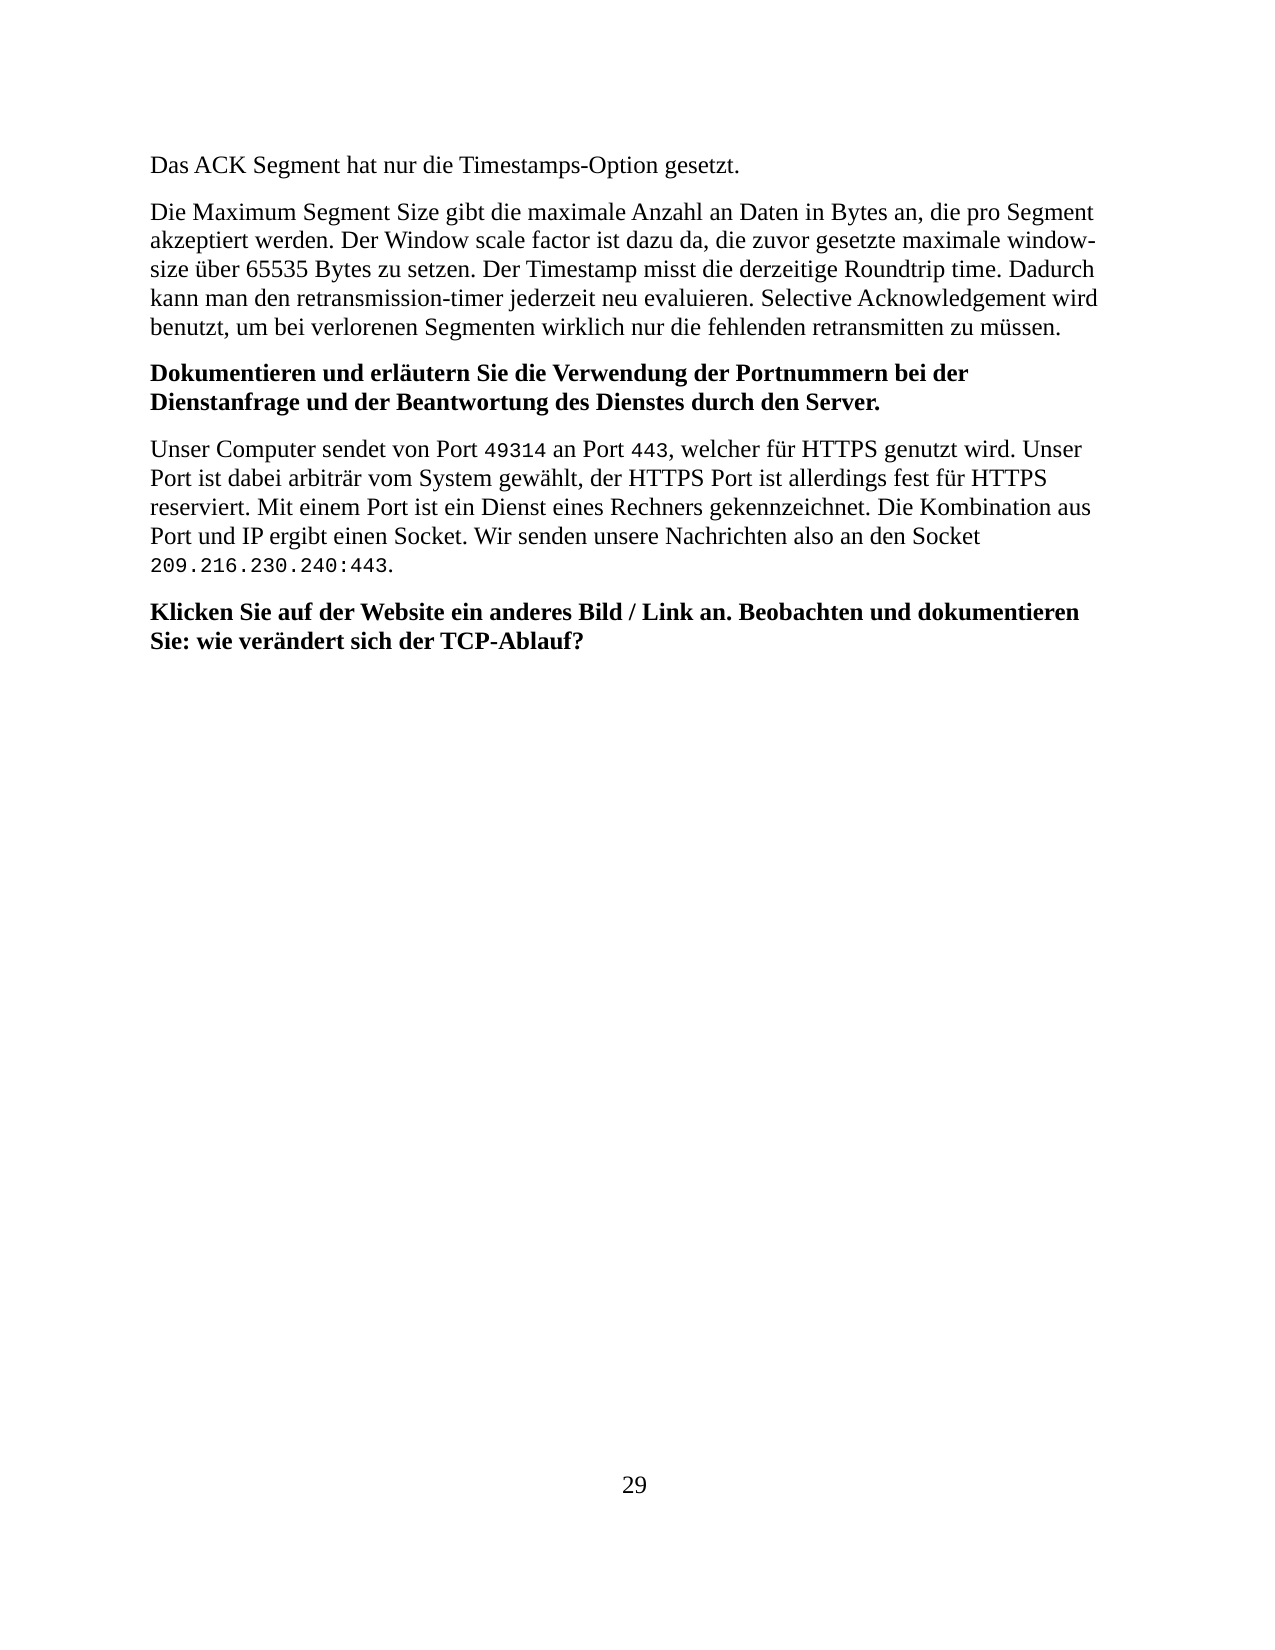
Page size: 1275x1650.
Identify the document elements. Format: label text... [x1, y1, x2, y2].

text Das ACK Segment hat nur die Timestamps-Option gesetzt. [150, 150, 1125, 179]
text Dokumentieren und erläutern Sie die Verwendung der Portnummern bei der Dienstanfrage und der Beantwortung des Dienstes durch den Server. [150, 358, 1125, 416]
text Die Maximum Segment Size gibt die maximale Anzahl an Daten in Bytes an, die pro Segment akzeptiert werden. Der Window scale factor ist dazu da, die zuvor gesetzte maximale window-size über 65535 Bytes zu setzen. Der Timestamp misst die derzeitige Roundtrip time. Dadurch kann man den retransmission-timer jederzeit neu evaluieren. Selective Acknowledgement wird benutzt, um bei verlorenen Segmenten wirklich nur die fehlenden retransmitten zu müssen. [150, 197, 1125, 340]
text Klicken Sie auf der Website ein anderes Bild / Link an. Beobachten und dokumentieren Sie: wie verändert sich der TCP-Ablauf? [150, 597, 1125, 654]
text Unser Computer sendet von Port 49314 an Port 443, welcher für HTTPS genutzt wird. Unser Port ist dabei arbiträr vom System gewählt, der HTTPS Port ist allerdings fest für HTTPS reserviert. Mit einem Port ist ein Dienst eines Rechners gekennzeichnet. Die Kombination aus Port und IP ergibt einen Socket. Wir senden unsere Nachrichten also an den Socket 209.216.230.240:443. [150, 434, 1125, 579]
